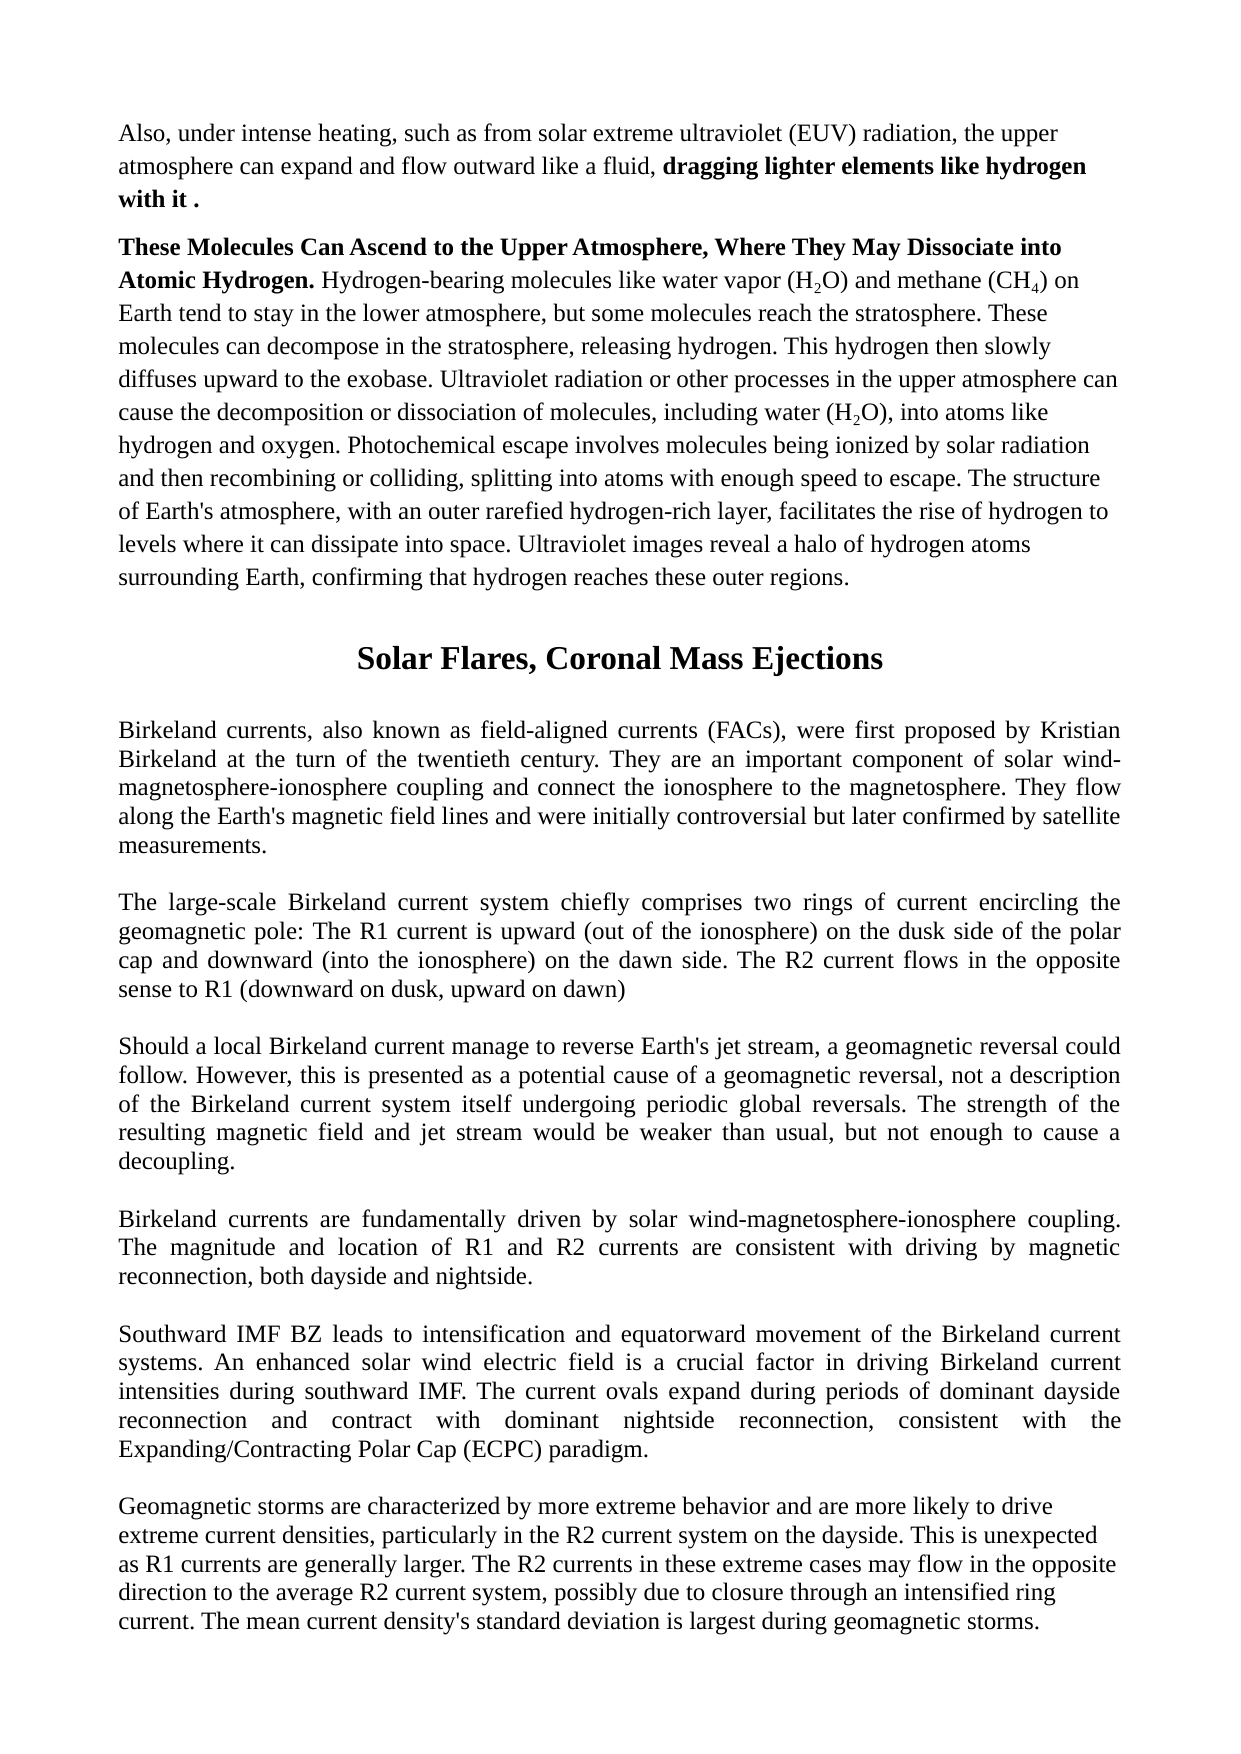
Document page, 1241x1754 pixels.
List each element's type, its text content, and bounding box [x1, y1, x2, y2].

text Geomagnetic storms are characterized by more extreme behavior and are more likely to drive extreme current densities, particularly in the R2 current system on the dayside. This is unexpected as R1 currents are generally larger. The R2 currents in these extreme cases may flow in the opposite direction to the average R2 current system, possibly due to closure through an intensified ring current. The mean current density's standard deviation is largest during geomagnetic storms. [118, 1491, 1122, 1635]
text Birkeland currents, also known as field-aligned currents (FACs), were first proposed by Kristian Birkeland at the turn of the twentieth century. They are an important component of solar wind-magnetosphere-ionosphere coupling and connect the ionosphere to the magnetosphere. They flow along the Earth's magnetic field lines and were initially controversial but later confirmed by satellite measurements. [118, 715, 1122, 859]
text These Molecules Can Ascend to the Upper Atmosphere, Where They May Dissociate into Atomic Hydrogen. Hydrogen-bearing molecules like water vapor (H₂O) and methane (CH₄) on Earth tend to stay in the lower atmosphere, but some molecules reach the stratosphere. These molecules can decompose in the stratosphere, releasing hydrogen. This hydrogen then slowly diffuses upward to the exobase. Ultraviolet radiation or other processes in the upper atmosphere can cause the decomposition or dissociation of molecules, including water (H₂O), into atoms like hydrogen and oxygen. Photochemical escape involves molecules being ionized by solar radiation and then recombining or colliding, splitting into atoms with enough speed to escape. The structure of Earth's atmosphere, with an outer rarefied hydrogen-rich layer, facilitates the rise of hydrogen to levels where it can dissipate into space. Ultraviolet images reveal a halo of hydrogen atoms surrounding Earth, confirming that hydrogen reaches these outer regions. [118, 232, 1122, 591]
text Southward IMF BZ leads to intensification and equatorward movement of the Birkeland current systems. An enhanced solar wind electric field is a crucial factor in driving Birkeland current intensities during southward IMF. The current ovals expand during periods of dominant dayside reconnection and contract with dominant nightside reconnection, consistent with the Expanding/Contracting Polar Cap (ECPC) paradigm. [118, 1319, 1122, 1462]
text Birkeland currents are fundamentally driven by solar wind-magnetosphere-ionosphere coupling. The magnitude and location of R1 and R2 currents are consistent with driving by magnetic reconnection, both dayside and nightside. [118, 1204, 1122, 1290]
text Should a local Birkeland current manage to reverse Earth's jet stream, a geomagnetic reversal could follow. However, this is presented as a potential cause of a geomagnetic reversal, not a description of the Birkeland current system itself undergoing periodic global reversals. The strength of the resulting magnetic field and jet stream would be weaker than usual, but not enough to cause a decoupling. [118, 1031, 1122, 1175]
text Solar Flares, Coronal Mass Ejections [118, 638, 1122, 677]
text Also, under intense heating, such as from solar extreme ultraviolet (EUV) radiation, the upper atmosphere can expand and flow outward like a fluid, dragging lighter elements like hydrogen with it . [118, 118, 1122, 213]
text The large-scale Birkeland current system chiefly comprises two rings of current encircling the geomagnetic pole: The R1 current is upward (out of the ionosphere) on the dusk side of the polar cap and downward (into the ionosphere) on the dawn side. The R2 current flows in the opposite sense to R1 (downward on dusk, upward on dawn) [118, 887, 1122, 1002]
